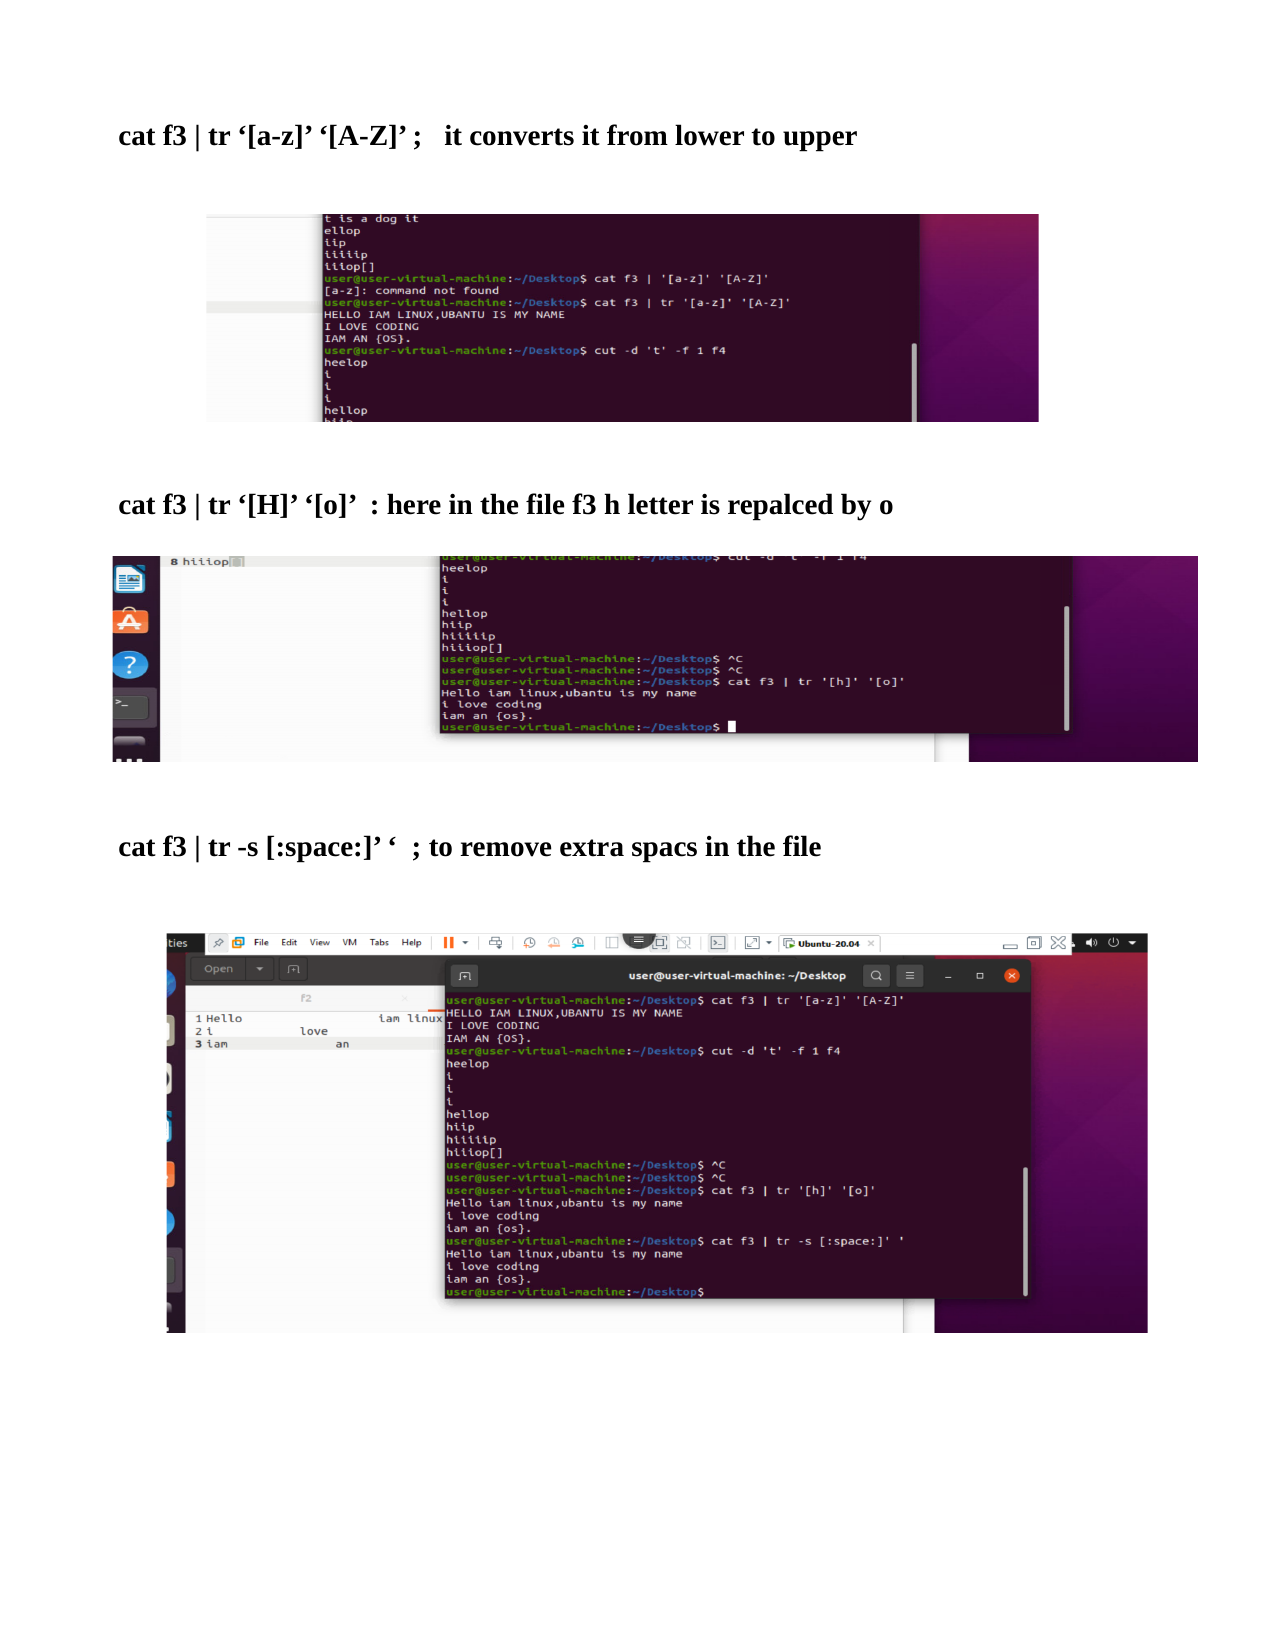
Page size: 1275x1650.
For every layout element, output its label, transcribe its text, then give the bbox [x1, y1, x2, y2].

text cat f3 | tr -s [:space:]’ ‘ ; to remove extra spacs in the file [118, 829, 1157, 862]
text cat f3 | tr ‘[a-z]’ ‘[A-Z]’ ; it converts it from lower to upper [118, 118, 1157, 152]
picture [206, 214, 1039, 422]
picture [166, 933, 1148, 1333]
picture [112, 556, 1198, 762]
text cat f3 | tr ‘[H]’ ‘[o]’ : here in the file f3 h letter is repalced by o [118, 487, 1157, 521]
